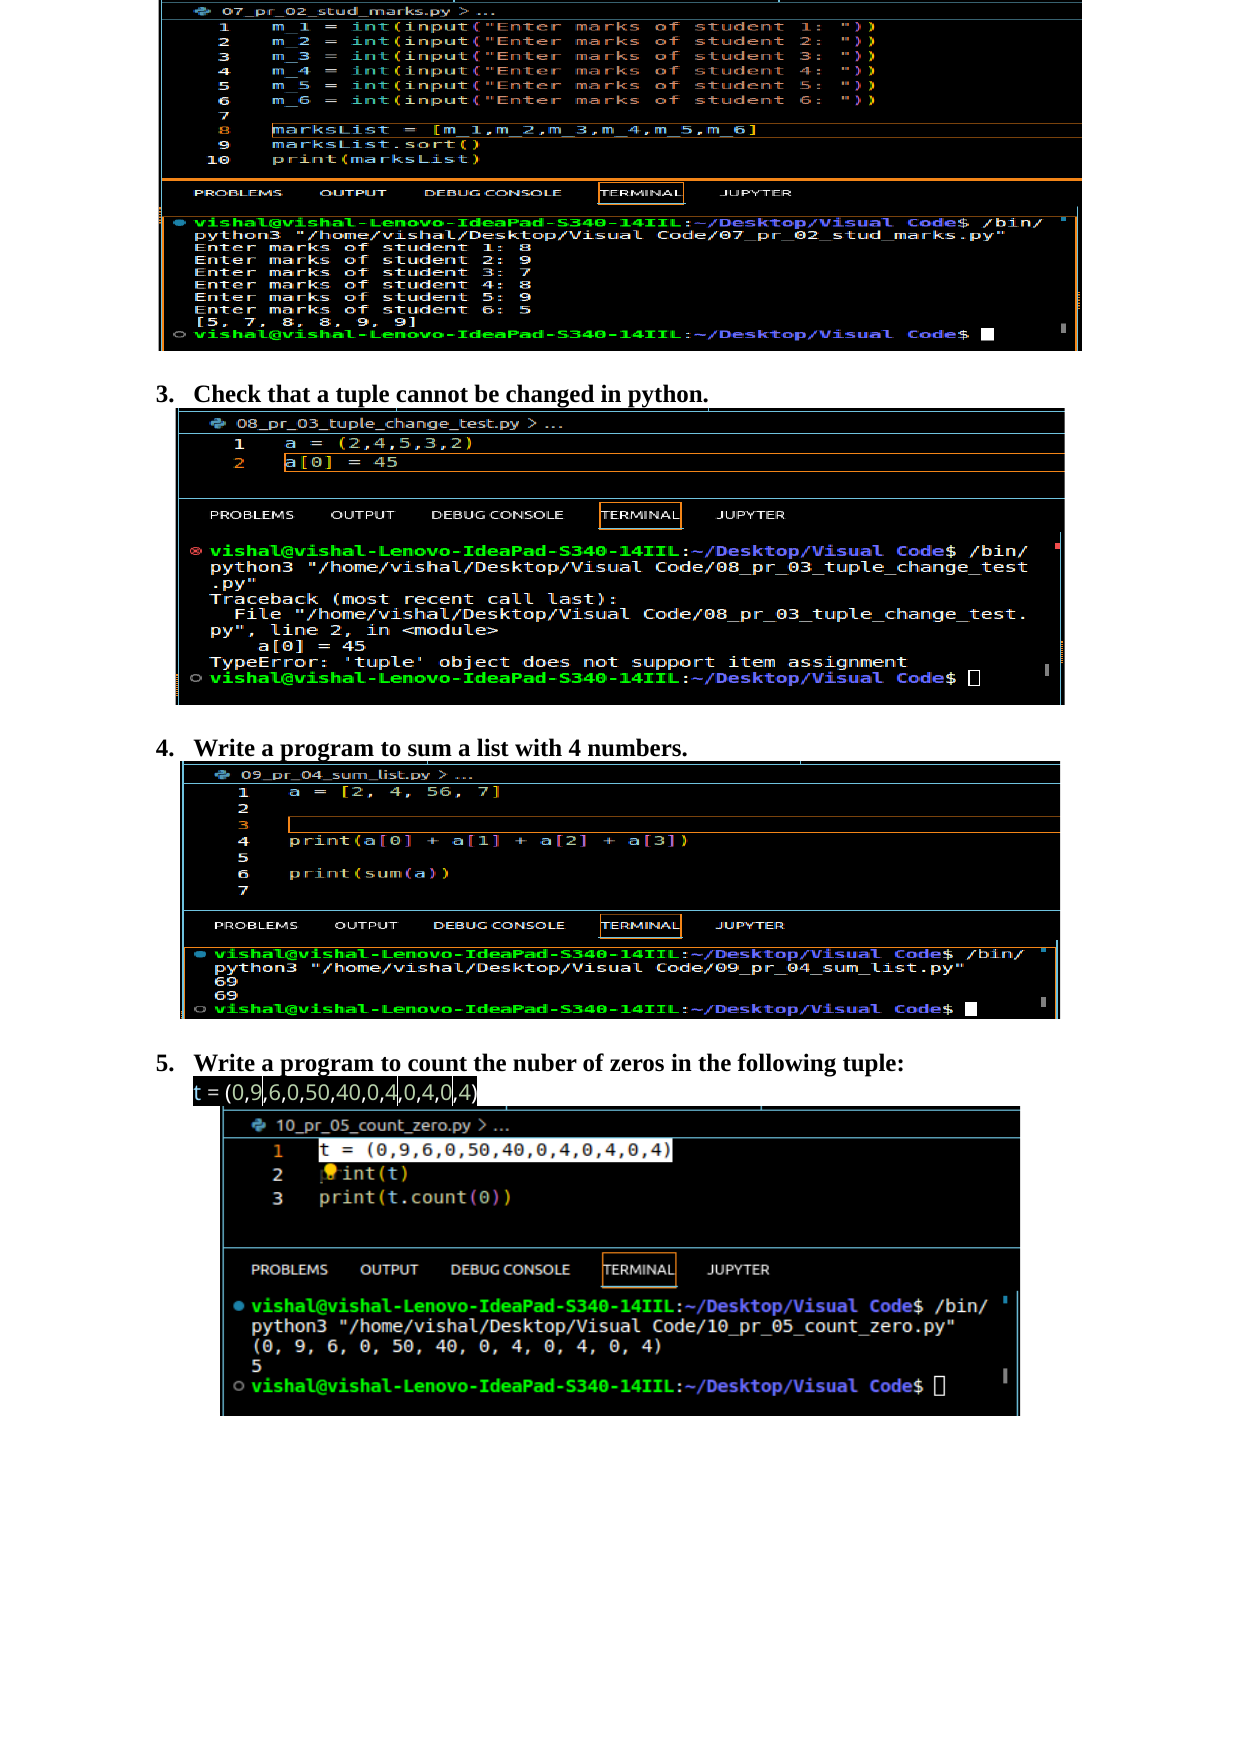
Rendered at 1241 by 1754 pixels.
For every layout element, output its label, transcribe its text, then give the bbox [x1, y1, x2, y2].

picture [158, 0, 1082, 351]
list t = (0,9,6,0,50,40,0,4,0,4,0,4) [156, 1076, 1122, 1106]
picture [180, 761, 1061, 1019]
picture [175, 408, 1065, 705]
picture [220, 1106, 1021, 1416]
list Check that a tuple cannot be changed in python. [156, 379, 1122, 408]
list Write a program to sum a list with 4 numbers. [156, 733, 1122, 762]
list Write a program to count the nuber of zeros in the following tuple: [156, 1048, 1122, 1076]
